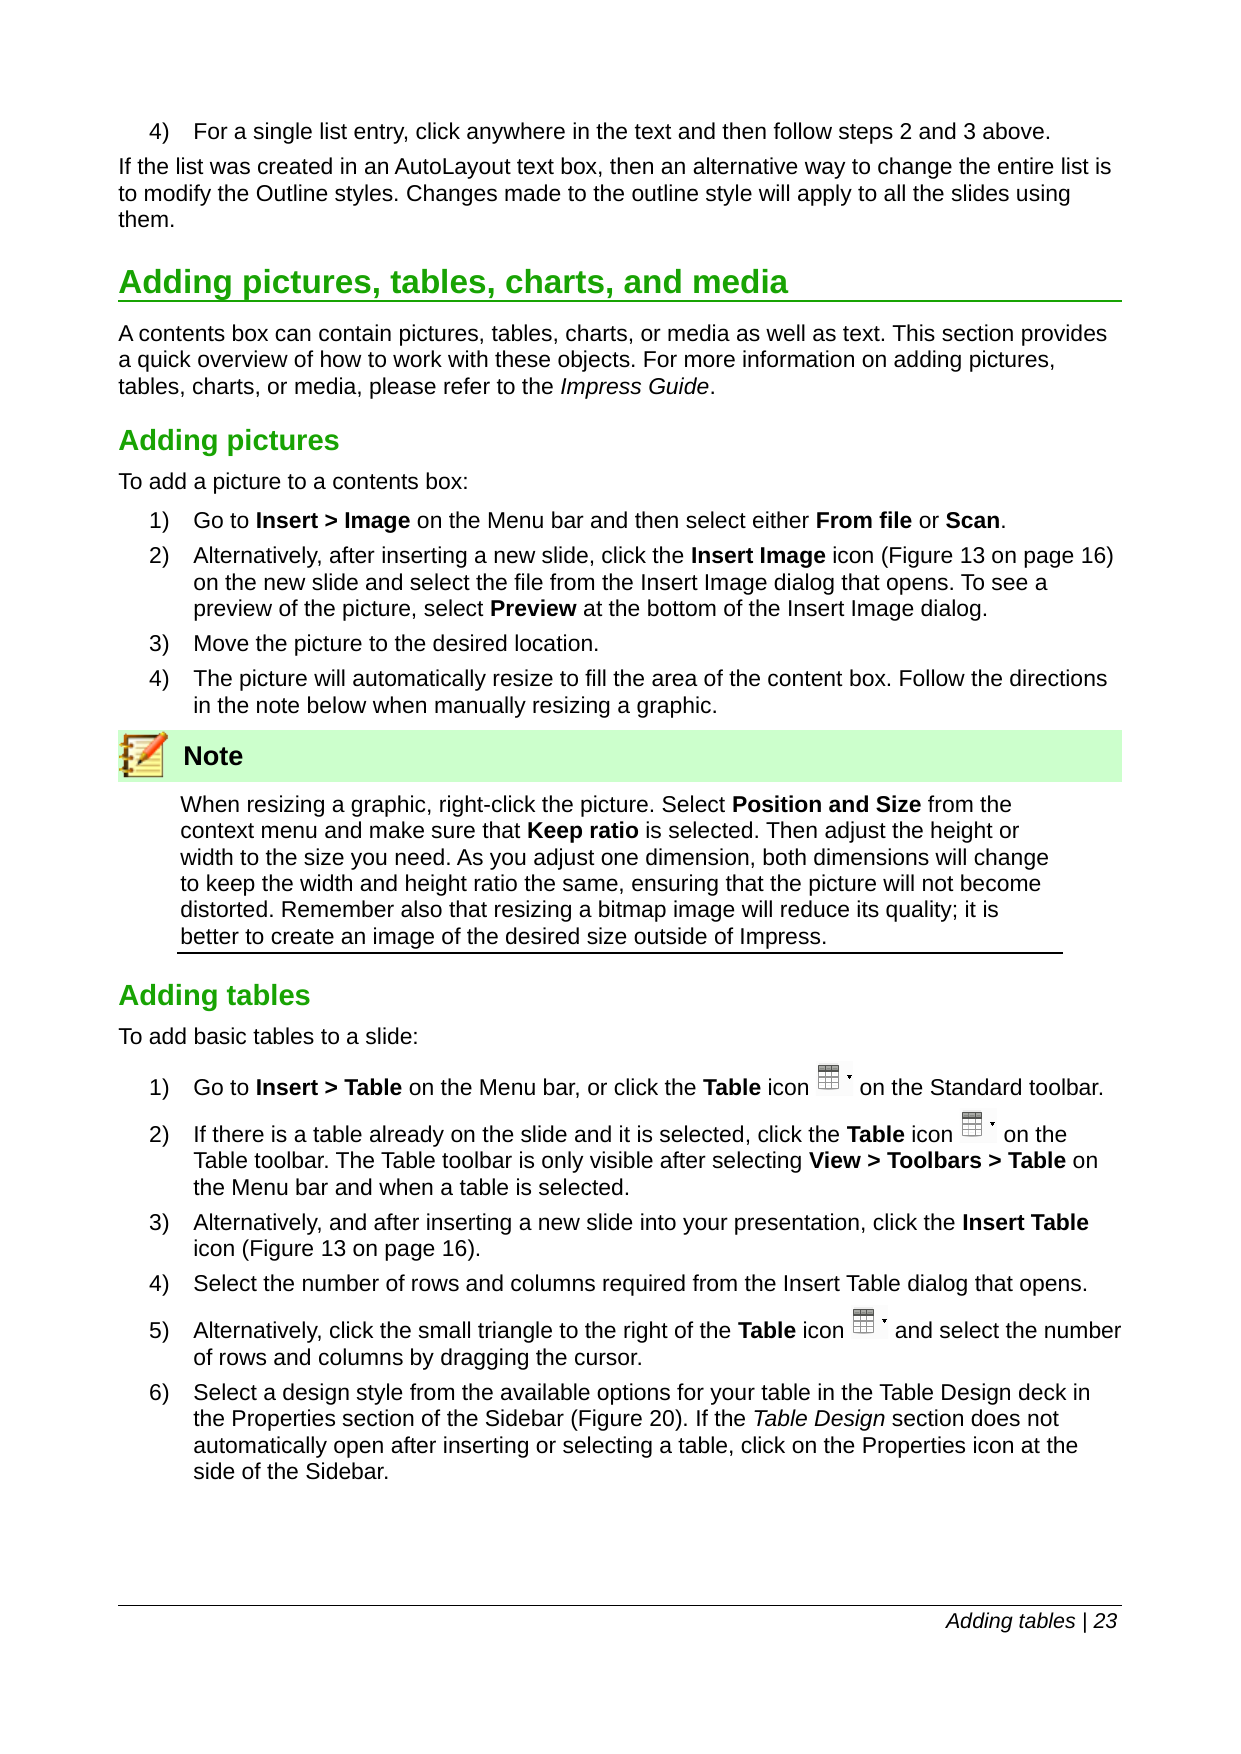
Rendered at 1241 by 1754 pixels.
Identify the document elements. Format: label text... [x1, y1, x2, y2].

text If the list was created in an AutoLayout text box, then an alternative way to change the entire list is to modify the Outline styles. Changes made to the outline style will apply to all the slides using them. [118, 153, 1122, 232]
list Alternatively, and after inserting a new slide into your presentation, click the Insert Table icon (Figure 13 on page 16). [169, 1209, 1122, 1261]
subtitle Adding pictures [118, 423, 1122, 456]
subtitle Note [118, 730, 1122, 782]
list Go to Insert > Image on the Menu bar and then select either From file or Scan. [169, 507, 1122, 533]
list To add a picture to a contents box: [118, 468, 1122, 494]
list Select a design style from the available options for your table in the Table Design deck in the Properties section of the Sidebar (Figure 20). If the Table Design section does not automatically open after inserting or selecting a table, click on the Properties icon at the side of the Sidebar. [169, 1379, 1122, 1484]
list Alternatively, after inserting a new slide, click the Insert Image icon (Figure 13 on page 16) on the new slide and select the file from the Insert Image dialog that opens. To see a preview of the picture, select Preview at the bottom of the Insert Image dialog. [169, 542, 1122, 621]
text A contents box can contain pictures, tables, charts, or media as well as text. This section provides a quick overview of how to work with these objects. For more information on adding pictures, tables, charts, or media, please refer to the Impress Guide. [118, 320, 1122, 399]
list Select the number of rows and columns required from the Insert Table dialog that opens. [169, 1270, 1122, 1297]
list To add basic tables to a slide: [118, 1023, 1122, 1049]
list Go to Insert > Table on the Menu bar, or click the Table icon on the Standard toolbar. [169, 1062, 1122, 1100]
text When resizing a graphic, right-click the picture. Select Position and Size from the context menu and make sure that Keep ratio is selected. Then adjust the height or width to the size you need. As you adjust one dimension, both dimensions will change to keep the width and height ratio the same, ensuring that the picture will not become distorted. Remember also that resizing a bitmap image will reduce its quality; it is better to create an image of the desired size outside of Impress. [177, 788, 1063, 952]
list If there is a table already on the slide and it is selected, click the Table icon on the Table toolbar. The Table toolbar is only visible after selecting View > Toolbars > Table on the Menu bar and when a table is selected. [169, 1109, 1122, 1200]
list Move the picture to the desired location. [169, 630, 1122, 656]
subtitle Adding tables [118, 978, 1122, 1011]
list For a single list entry, click anywhere in the text and then follow steps 2 and 3 above. [169, 118, 1122, 144]
subtitle Adding pictures, tables, charts, and media [118, 262, 1122, 300]
list Alternatively, click the small triangle to the right of the Table icon and select the number of rows and columns by dragging the cursor. [169, 1306, 1122, 1370]
picture [119, 730, 170, 781]
list The picture will automatically resize to fill the area of the content box. Follow the directions in the note below when manually resizing a graphic. [169, 665, 1122, 718]
